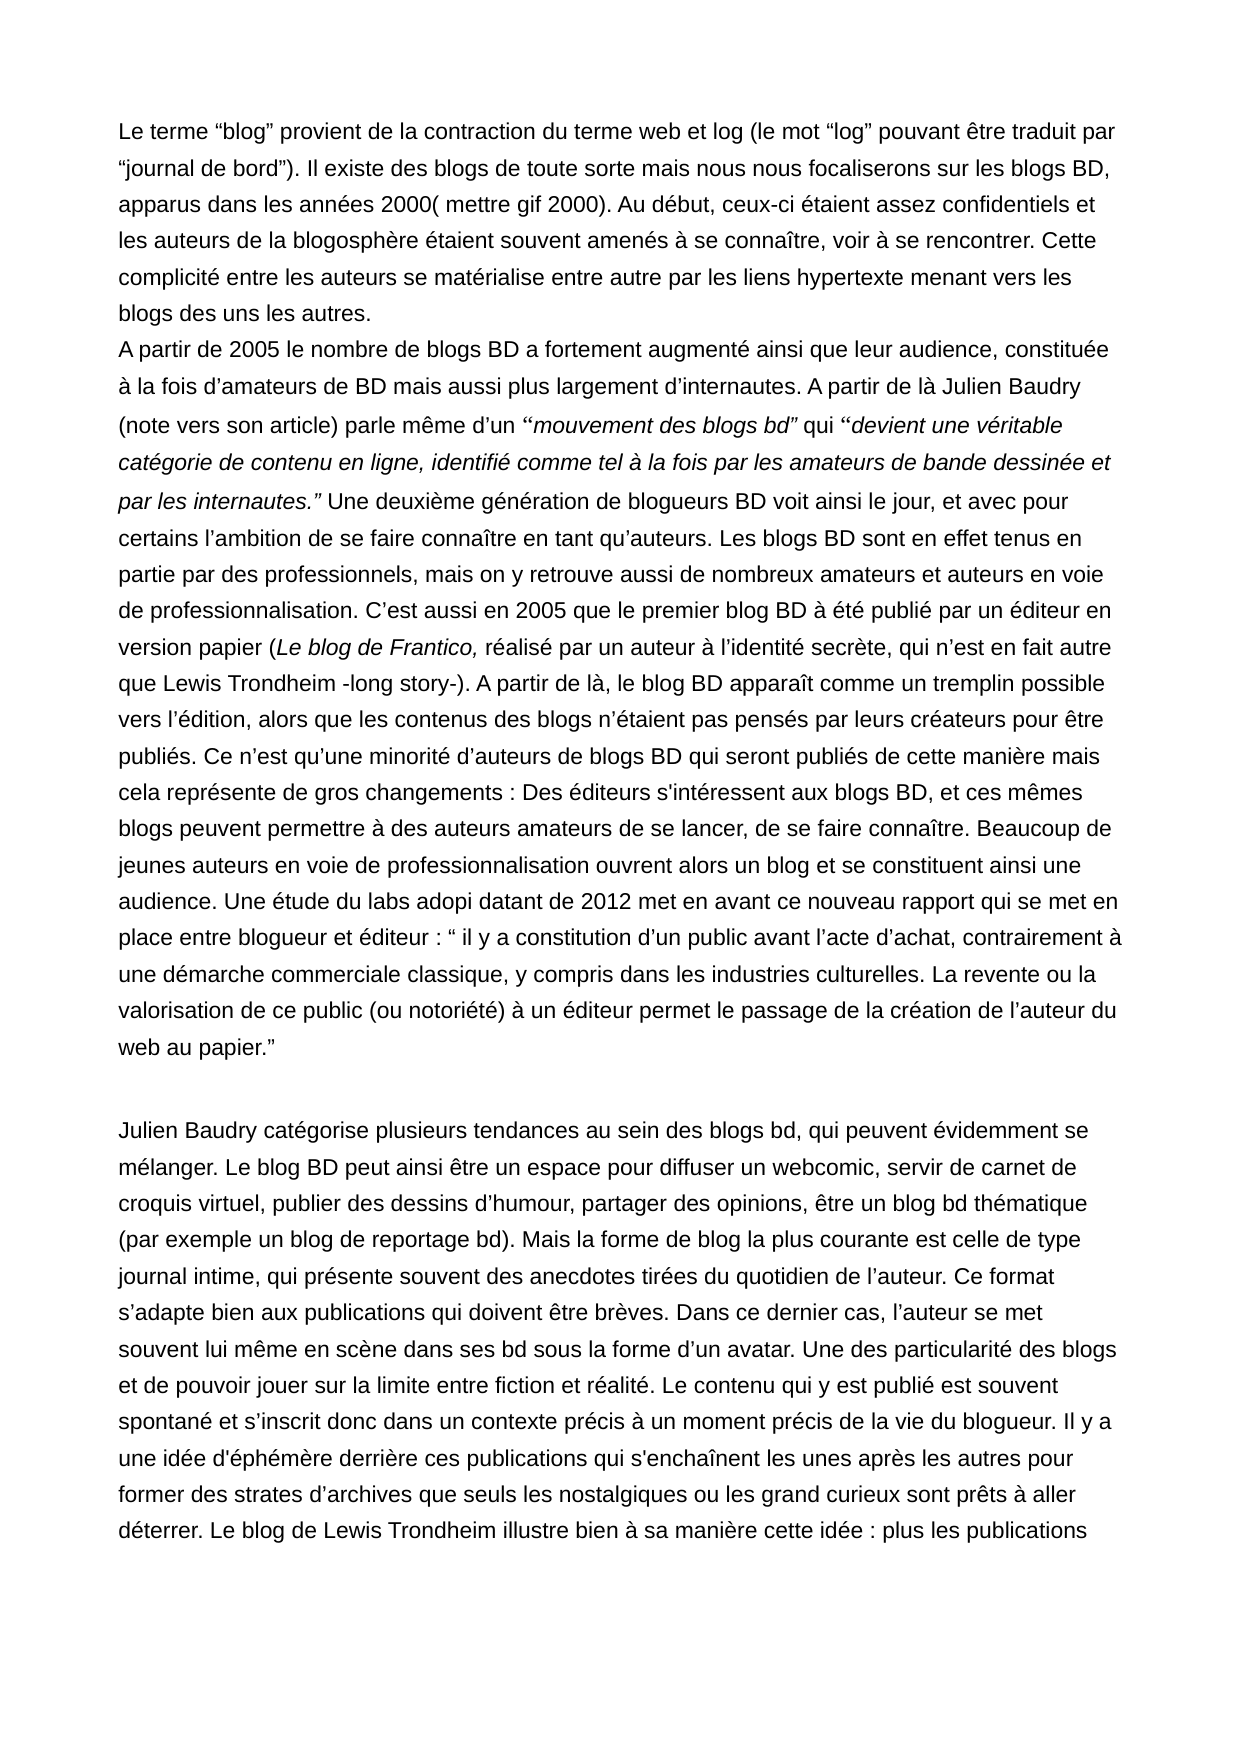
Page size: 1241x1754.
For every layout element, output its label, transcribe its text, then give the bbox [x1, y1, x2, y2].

text Le terme “blog” provient de la contraction du terme web et log (le mot “log” pouvant être traduit par “journal de bord”). Il existe des blogs de toute sorte mais nous nous focaliserons sur les blogs BD, apparus dans les années 2000( mettre gif 2000). Au début, ceux-ci étaient assez confidentiels et les auteurs de la blogosphère étaient souvent amenés à se connaître, voir à se rencontrer. Cette complicité entre les auteurs se matérialise entre autre par les liens hypertexte menant vers les blogs des uns les autres. [118, 118, 1122, 326]
text A partir de 2005 le nombre de blogs BD a fortement augmenté ainsi que leur audience, constituée à la fois d’amateurs de BD mais aussi plus largement d’internautes. A partir de là Julien Baudry (note vers son article) parle même d’un “mouvement des blogs bd” qui “devient une véritable catégorie de contenu en ligne, identifié comme tel à la fois par les amateurs de bande dessinée et par les internautes.” Une deuxième génération de blogueurs BD voit ainsi le jour, et avec pour certains l’ambition de se faire connaître en tant qu’auteurs. Les blogs BD sont en effet tenus en partie par des professionnels, mais on y retrouve aussi de nombreux amateurs et auteurs en voie de professionnalisation. C’est aussi en 2005 que le premier blog BD à été publié par un éditeur en version papier (Le blog de Frantico, réalisé par un auteur à l’identité secrète, qui n’est en fait autre que Lewis Trondheim -long story-). A partir de là, le blog BD apparaît comme un tremplin possible vers l’édition, alors que les contenus des blogs n’étaient pas pensés par leurs créateurs pour être publiés. Ce n’est qu’une minorité d’auteurs de blogs BD qui seront publiés de cette manière mais cela représente de gros changements : Des éditeurs s'intéressent aux blogs BD, et ces mêmes blogs peuvent permettre à des auteurs amateurs de se lancer, de se faire connaître. Beaucoup de jeunes auteurs en voie de professionnalisation ouvrent alors un blog et se constituent ainsi une audience. Une étude du labs adopi datant de 2012 met en avant ce nouveau rapport qui se met en place entre blogueur et éditeur : “ il y a constitution d’un public avant l’acte d’achat, contrairement à une démarche commerciale classique, y compris dans les industries culturelles. La revente ou la valorisation de ce public (ou notoriété) à un éditeur permet le passage de la création de l’auteur du web au papier.” [118, 336, 1122, 1060]
text Julien Baudry catégorise plusieurs tendances au sein des blogs bd, qui peuvent évidemment se mélanger. Le blog BD peut ainsi être un espace pour diffuser un webcomic, servir de carnet de croquis virtuel, publier des dessins d’humour, partager des opinions, être un blog bd thématique (par exemple un blog de reportage bd). Mais la forme de blog la plus courante est celle de type journal intime, qui présente souvent des anecdotes tirées du quotidien de l’auteur. Ce format s’adapte bien aux publications qui doivent être brèves. Dans ce dernier cas, l’auteur se met souvent lui même en scène dans ses bd sous la forme d’un avatar. Une des particularité des blogs et de pouvoir jouer sur la limite entre fiction et réalité. Le contenu qui y est publié est souvent spontané et s’inscrit donc dans un contexte précis à un moment précis de la vie du blogueur. Il y a une idée d'éphémère derrière ces publications qui s'enchaînent les unes après les autres pour former des strates d’archives que seuls les nostalgiques ou les grand curieux sont prêts à aller déterrer. Le blog de Lewis Trondheim illustre bien à sa manière cette idée : plus les publications [118, 1117, 1122, 1544]
